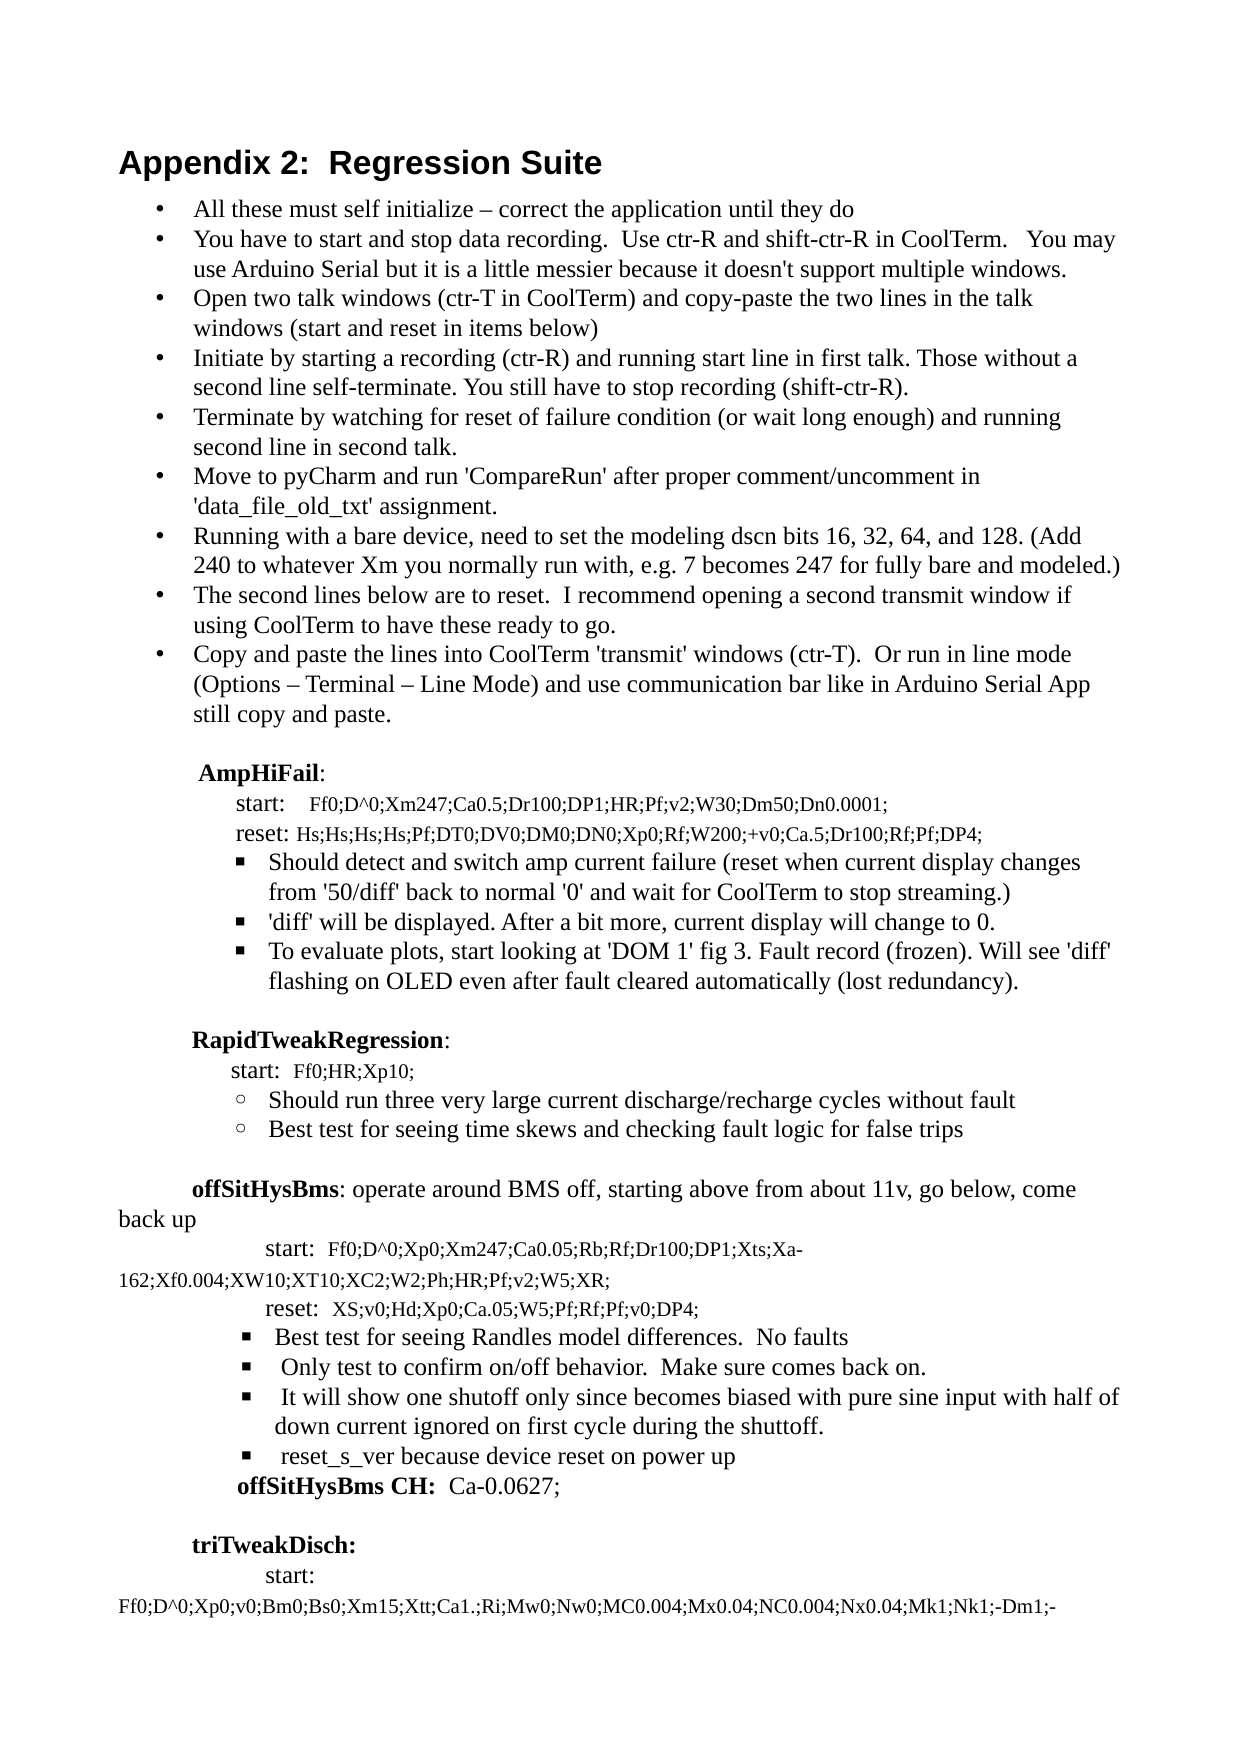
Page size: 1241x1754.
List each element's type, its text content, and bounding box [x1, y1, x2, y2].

list Only test to confirm on/off behavior. Make sure comes back on. [237, 1351, 1122, 1381]
list Copy and paste the lines into CoolTerm 'transmit' windows (ctr-T). Or run in line mode (Options – Terminal – Line Mode) and use communication bar like in Arduino Serial App still copy and paste. [156, 639, 1122, 728]
list 'diff' will be displayed. After a bit more, current display will change to 0. [231, 906, 1122, 936]
text offSitHysBms: operate around BMS off, starting above from about 11v, go below, come back up [118, 1173, 1122, 1232]
text start: Ff0;D^0;Xp0;Xm247;Ca0.05;Rb;Rf;Dr100;DP1;Xts;Xa-162;Xf0.004;XW10;XT10;XC2;W2;Ph;HR;Pf;v2;W5;XR; [118, 1232, 1122, 1292]
list reset: Hs;Hs;Hs;Hs;Pf;DT0;DV0;DM0;DN0;Xp0;Rf;W200;+v0;Ca.5;Dr100;Rf;Pf;DP4; [198, 817, 1122, 846]
text triTweakDisch: [118, 1529, 1122, 1559]
list Best test for seeing time skews and checking fault logic for false trips [231, 1114, 1122, 1143]
text reset: XS;v0;Hd;Xp0;Ca.05;W5;Pf;Rf;Pf;v0;DP4; [118, 1292, 1122, 1321]
list To evaluate plots, start looking at 'DOM 1' fig 3. Fault record (frozen). Will see 'diff' flashing on OLED even after fault cleared automatically (lost redundancy). [231, 936, 1122, 995]
list AmpHiFail: [161, 757, 1122, 787]
list You have to start and stop data recording. Use ctr-R and shift-ctr-R in CoolTerm. You may use Arduino Serial but it is a little messier because it doesn't support multiple windows. [156, 223, 1122, 282]
list Initiate by starting a recording (ctr-R) and running start line in first talk. Those without a second line self-terminate. You still have to stop recording (shift-ctr-R). [156, 342, 1122, 401]
list start: Ff0;HR;Xp10; [193, 1054, 1122, 1084]
list Should run three very large current discharge/recharge cycles without fault [231, 1084, 1122, 1114]
list Open two talk windows (ctr-T in CoolTerm) and copy-paste the two lines in the talk windows (start and reset in items below) [156, 282, 1122, 342]
list Best test for seeing Randles model differences. No faults [237, 1321, 1122, 1351]
list Move to pyCharm and run 'CompareRun' after proper comment/uncomment in 'data_file_old_txt' assignment. [156, 461, 1122, 520]
list All these must self initialize – correct the application until they do [156, 194, 1122, 223]
list The second lines below are to reset. I recommend opening a second transmit window if using CoolTerm to have these ready to go. [156, 579, 1122, 639]
list reset_s_ver because device reset on power up [237, 1440, 1122, 1470]
list start: Ff0;D^0;Xm247;Ca0.5;Dr100;DP1;HR;Pf;v2;W30;Dm50;Dn0.0001; [198, 787, 1122, 817]
list offSitHysBms CH: Ca-0.0627; [199, 1470, 1122, 1499]
text RapidTweakRegression: [118, 1024, 1122, 1054]
list Running with a bare device, need to set the modeling dscn bits 16, 32, 64, and 128. (Add 240 to whatever Xm you normally run with, e.g. 7 becomes 247 for fully bare and modeled.) [156, 520, 1122, 579]
subtitle Appendix 2: Regression Suite [118, 143, 1122, 182]
list It will show one shutoff only since becomes biased with pure sine input with half of down current ignored on first cycle during the shuttoff. [237, 1381, 1122, 1440]
text start: Ff0;D^0;Xp0;v0;Bm0;Bs0;Xm15;Xtt;Ca1.;Ri;Mw0;Nw0;MC0.004;Mx0.04;NC0.004;Nx0.04;Mk1;Nk1;-Dm1;- [118, 1559, 1122, 1618]
list Terminate by watching for reset of failure condition (or wait long enough) and running second line in second talk. [156, 401, 1122, 461]
list Should detect and switch amp current failure (reset when current display changes from '50/diff' back to normal '0' and wait for CoolTerm to stop streaming.) [231, 846, 1122, 906]
